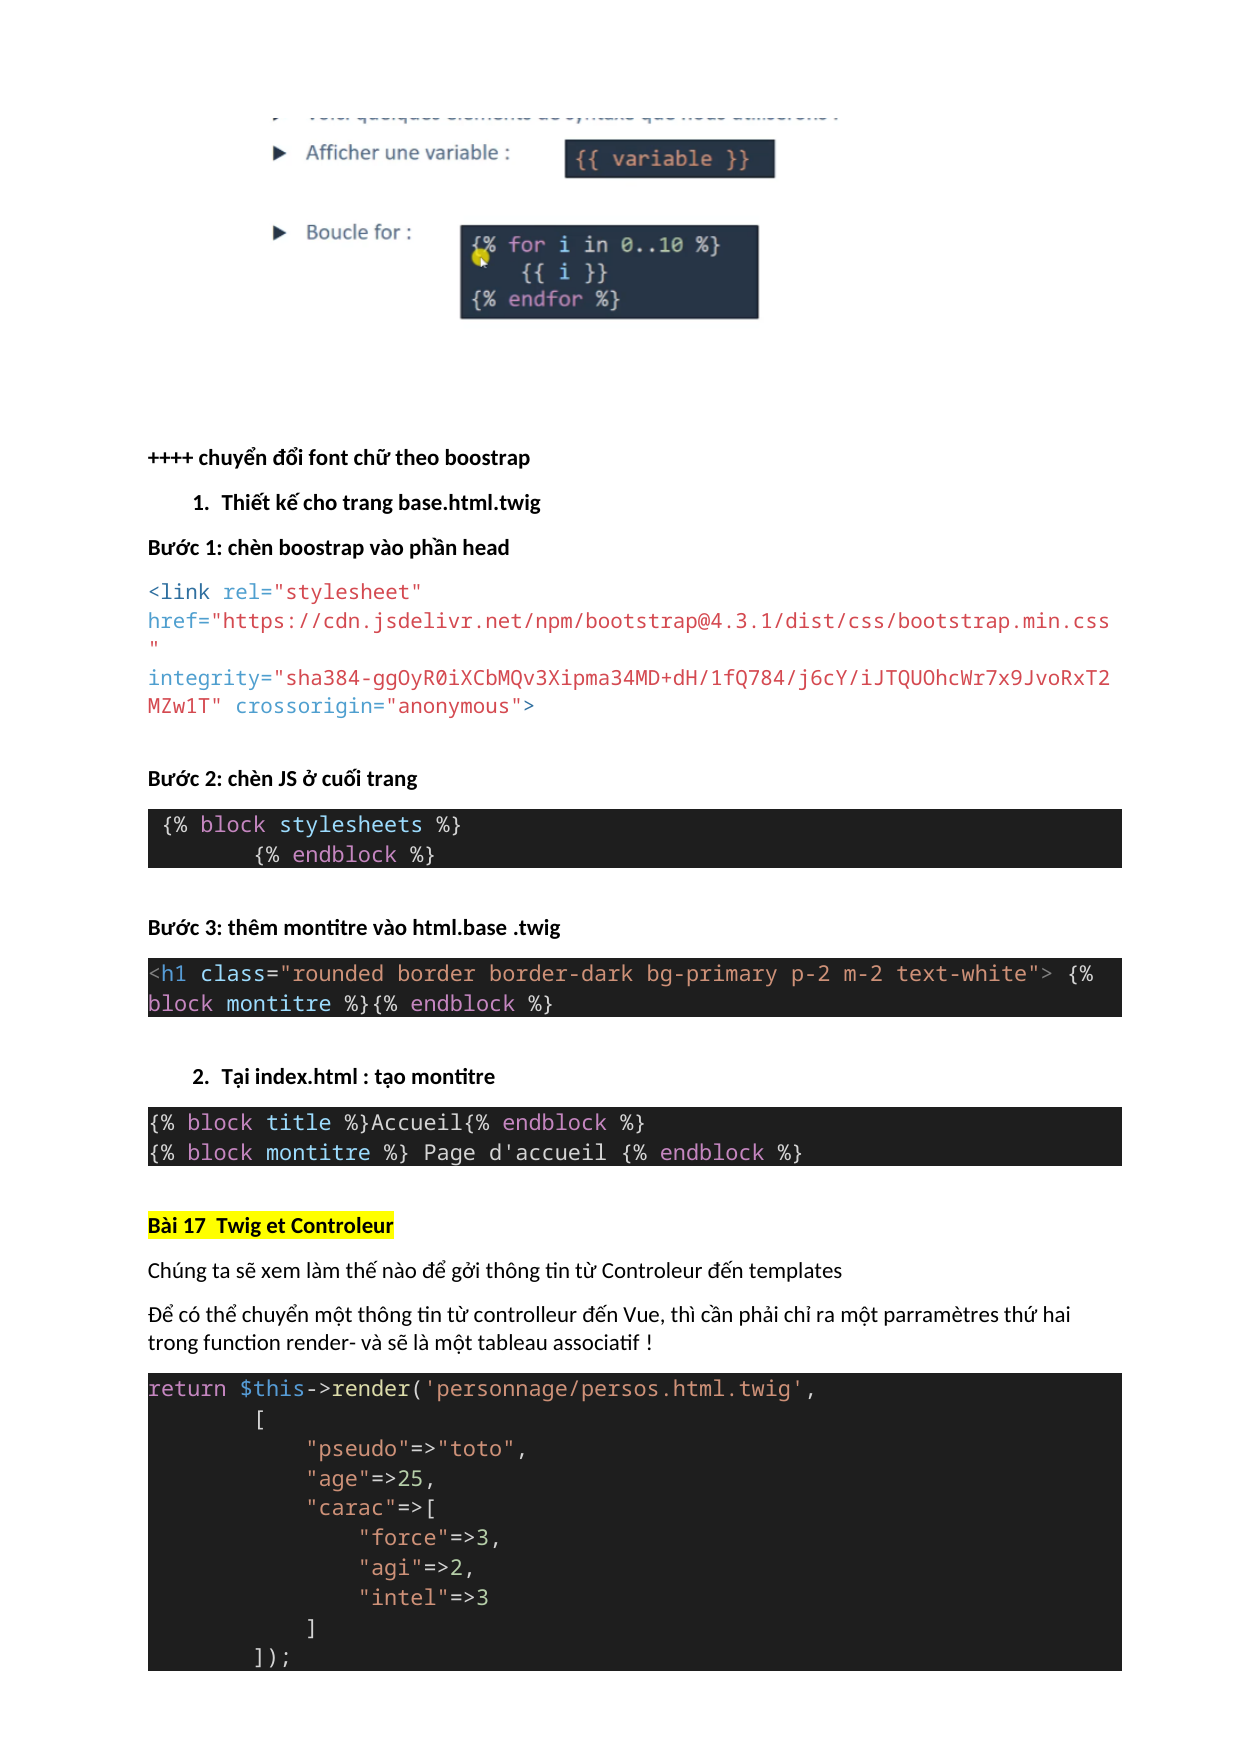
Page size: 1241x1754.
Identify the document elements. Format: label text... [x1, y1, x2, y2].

text ] [148, 1611, 1122, 1641]
text ++++ chuyển đổi font chữ theo boostrap [148, 443, 1122, 471]
text {% endblock %} [148, 839, 1122, 868]
text Bài 17 Twig et Controleur [148, 1211, 1122, 1239]
text "age"=>25, [148, 1462, 1122, 1492]
text <link rel="stylesheet" href="https://cdn.jsdelivr.net/npm/bootstrap@4.3.1/dist/css/bootstrap.min.css" integrity="sha384-ggOyR0iXCbMQv3Xipma34MD+dH/1fQ784/j6cY/iJTQUOhcWr7x9JvoRxT2MZw1T" crossorigin="anonymous"> [148, 577, 1122, 719]
text [ [148, 1403, 1122, 1433]
text "agi"=>2, [148, 1552, 1122, 1582]
text Bước 1: chèn boostrap vào phần head [148, 533, 1122, 561]
text {% block stylesheets %} [148, 809, 1122, 839]
text Để có thể chuyển một thông tin từ controlleur đến Vue, thì cần phải chỉ ra một parramètres thứ hai trong function render- và sẽ là một tableau associatif ! [148, 1300, 1122, 1356]
text return $this->render('personnage/persos.html.twig', [148, 1373, 1122, 1403]
text {% block montitre %} Page d'accueil {% endblock %} [148, 1137, 1122, 1166]
list Tại index.html : tạo montitre [148, 1062, 1122, 1090]
text "force"=>3, [148, 1522, 1122, 1552]
text <h1 class="rounded border border-dark bg-primary p-2 m-2 text-white"> {% block montitre %}{% endblock %} [148, 958, 1122, 1017]
text ]); [148, 1641, 1122, 1671]
text Bước 3: thêm montitre vào html.base .twig [148, 913, 1122, 941]
text Chúng ta sẽ xem làm thế nào để gởi thông tin từ Controleur đến templates [148, 1256, 1122, 1284]
text Bước 2: chèn JS ở cuối trang [148, 764, 1122, 792]
text {% block title %}Accueil{% endblock %} [148, 1107, 1122, 1137]
text "pseudo"=>"toto", [148, 1433, 1122, 1462]
text "carac"=>[ [148, 1492, 1122, 1522]
text "intel"=>3 [148, 1582, 1122, 1611]
list Thiết kế cho trang base.html.twig [148, 488, 1122, 516]
